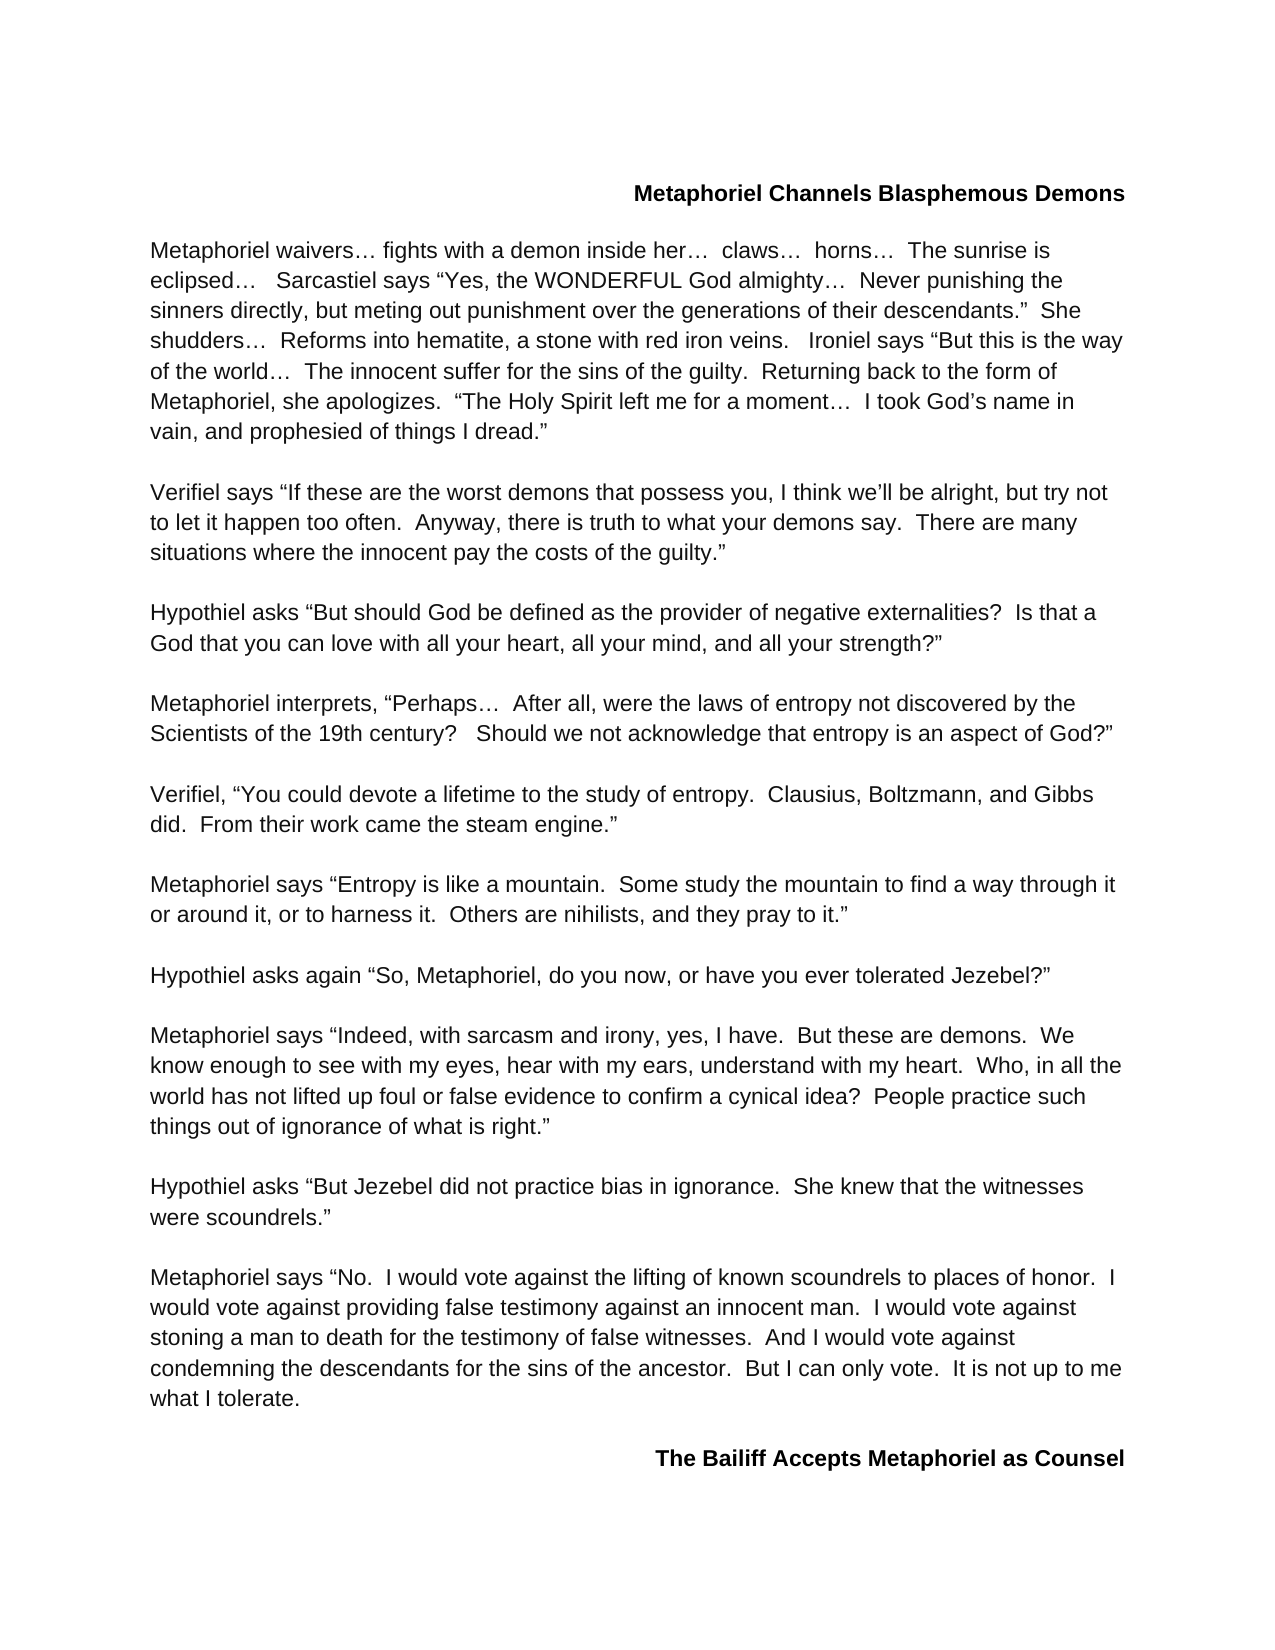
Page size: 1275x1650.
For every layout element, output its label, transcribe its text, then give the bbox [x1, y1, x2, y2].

text Metaphoriel says “Indeed, with sarcasm and irony, yes, I have. But these are demons. We know enough to see with my eyes, hear with my ears, understand with my heart. Who, in all the world has not lifted up foul or false evidence to confirm a cynical idea? People practice such things out of ignorance of what is right.” [150, 1022, 1125, 1139]
subtitle Metaphoriel Channels Blasphemous Demons [150, 180, 1125, 207]
text Metaphoriel waivers… fights with a demon inside her… claws… horns… The sunrise is eclipsed… Sarcastiel says “Yes, the WONDERFUL God almighty… Never punishing the sinners directly, but meting out punishment over the generations of their descendants.” She shudders… Reforms into hematite, a stone with red iron veins. Ironiel says “But this is the way of the world… The innocent suffer for the sins of the guilty. Returning back to the form of Metaphoriel, she apologizes. “The Holy Spirit left me for a moment… I took God’s name in vain, and prophesied of things I dread.” [150, 237, 1125, 444]
subtitle The Bailiff Accepts Metaphoriel as Counsel [150, 1445, 1125, 1471]
text Metaphoriel says “No. I would vote against the lifting of known scoundrels to places of honor. I would vote against providing false testimony against an innocent man. I would vote against stoning a man to death for the testimony of false witnesses. And I would vote against condemning the descendants for the sins of the ancestor. But I can only vote. It is not up to me what I tolerate. [150, 1264, 1125, 1411]
text Hypothiel asks again “So, Metaphoriel, do you now, or have you ever tolerated Jezebel?” [150, 962, 1125, 988]
text Verifiel says “If these are the worst demons that possess you, I think we’ll be alright, but try not to let it happen too often. Anyway, there is truth to what your demons say. There are many situations where the innocent pay the costs of the guilty.” Hypothiel asks “But should God be defined as the provider of negative externalities? Is that a God that you can love with all your heart, all your mind, and all your strength?” [150, 478, 1125, 656]
text Metaphoriel says “Entropy is like a mountain. Some study the mountain to find a way through it or around it, or to harness it. Others are nihilists, and they pray to it.” [150, 871, 1125, 928]
text Verifiel, “You could devote a lifetime to the study of entropy. Clausius, Boltzmann, and Gibbs did. From their work came the steam engine.” [150, 781, 1125, 837]
text Hypothiel asks “But Jezebel did not practice bias in ignorance. She knew that the witnesses were scoundrels.” [150, 1173, 1125, 1230]
text Metaphoriel interprets, “Perhaps… After all, were the laws of entropy not discovered by the Scientists of the 19th century? Should we not acknowledge that entropy is an aspect of God?” [150, 690, 1125, 746]
